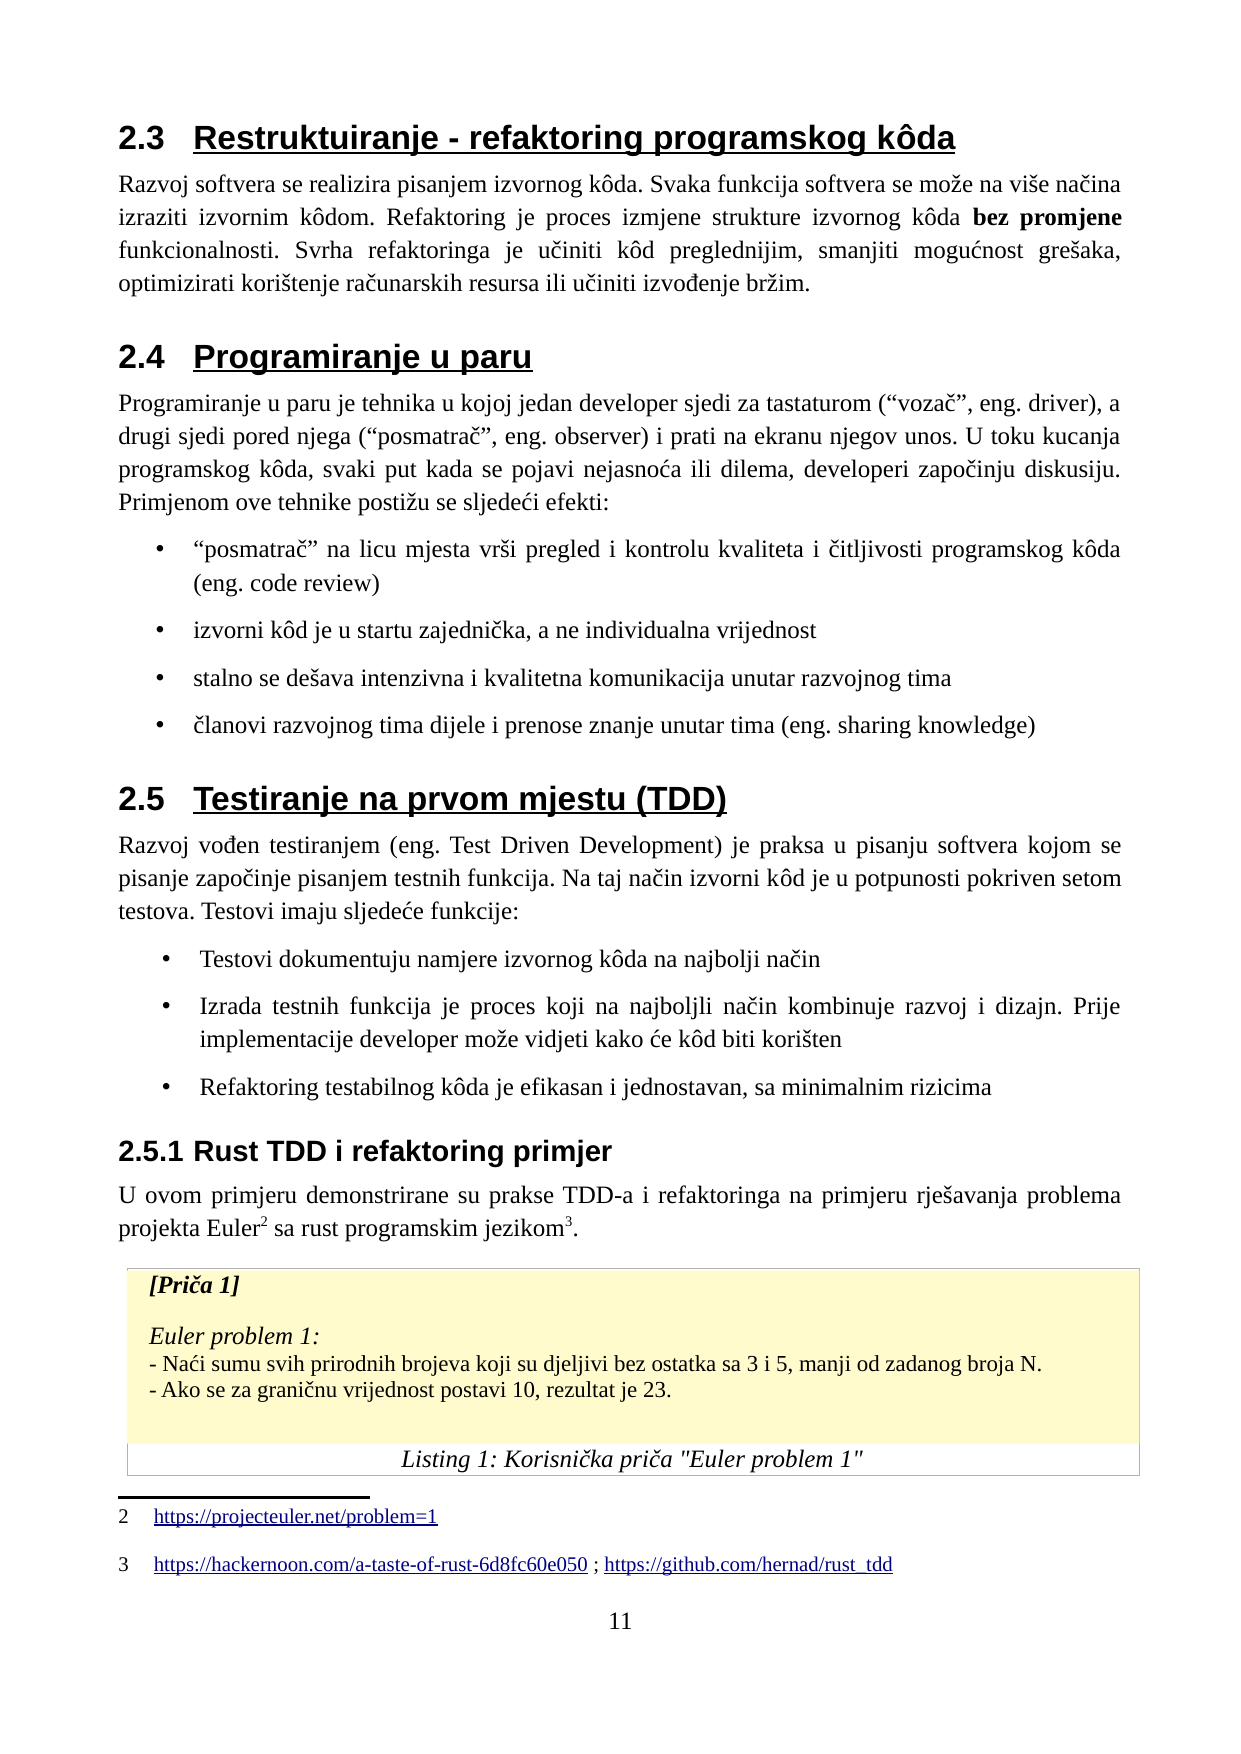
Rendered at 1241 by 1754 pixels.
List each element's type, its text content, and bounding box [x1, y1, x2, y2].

list stalno se dešava intenzivna i kvalitetna komunikacija unutar razvojnog tima [156, 663, 1122, 692]
list “posmatrač” na licu mjesta vrši pregled i kontrolu kvaliteta i čitljivosti programskog kôda (eng. code review) [156, 534, 1122, 596]
text https://hackernoon.com/a-taste-of-rust-6d8fc60e050 ; https://github.com/hernad/rust_tdd [118, 1552, 1122, 1576]
text Razvoj vođen testiranjem (eng. Test Driven Development) je praksa u pisanju softvera kojom se pisanje započinje pisanjem testnih funkcija. Na taj način izvorni kôd je u potpunosti pokriven setom testova. Testovi imaju sljedeće funkcije: [118, 830, 1122, 925]
list članovi razvojnog tima dijele i prenose znanje unutar tima (eng. sharing knowledge) [156, 710, 1122, 739]
text Razvoj softvera se realizira pisanjem izvornog kôda. Svaka funkcija softvera se može na više načina izraziti izvornim kôdom. Refaktoring je proces izmjene strukture izvornog kôda bez promjene funkcionalnosti. Svrha refaktoringa je učiniti kôd preglednijim, smanjiti mogućnost grešaka, optimizirati korištenje računarskih resursa ili učiniti izvođenje bržim. [118, 169, 1122, 297]
text U ovom primjeru demonstrirane su prakse TDD-a i refaktoringa na primjeru rješavanja problema projekta Euler sa rust programskim jezikom. [118, 1180, 1122, 1242]
list izvorni kôd je u startu zajednička, a ne individualna vrijednost [156, 615, 1122, 644]
subtitle Rust TDD i refaktoring primjer [118, 1134, 1122, 1168]
text https://projecteuler.net/problem=1 [118, 1504, 1122, 1528]
list Listing 1: Korisnička priča "Euler problem 1" [130, 1444, 1136, 1472]
subtitle Programiranje u paru [118, 337, 1122, 375]
subtitle Testiranje na prvom mjestu (TDD) [118, 779, 1122, 817]
list Izrada testnih funkcija je proces koji na najboljli način kombinuje razvoj i dizajn. Prije implementacije developer može vidjeti kako će kôd biti korišten [162, 991, 1122, 1053]
list Testovi dokumentuju namjere izvornog kôda na najbolji način [162, 944, 1122, 972]
text Programiranje u paru je tehnika u kojoj jedan developer sjedi za tastaturom (“vozač”, eng. driver), a drugi sjedi pored njega (“posmatrač”, eng. observer) i prati na ekranu njegov unos. U toku kucanja programskog kôda, svaki put kada se pojavi nejasnoća ili dilema, developeri započinju diskusiju. Primjenom ove tehnike postižu se sljedeći efekti: [118, 388, 1122, 516]
subtitle Restruktuiranje - refaktoring programskog kôda [118, 118, 1122, 157]
list Refaktoring testabilnog kôda je efikasan i jednostavan, sa minimalnim rizicima [162, 1072, 1122, 1101]
